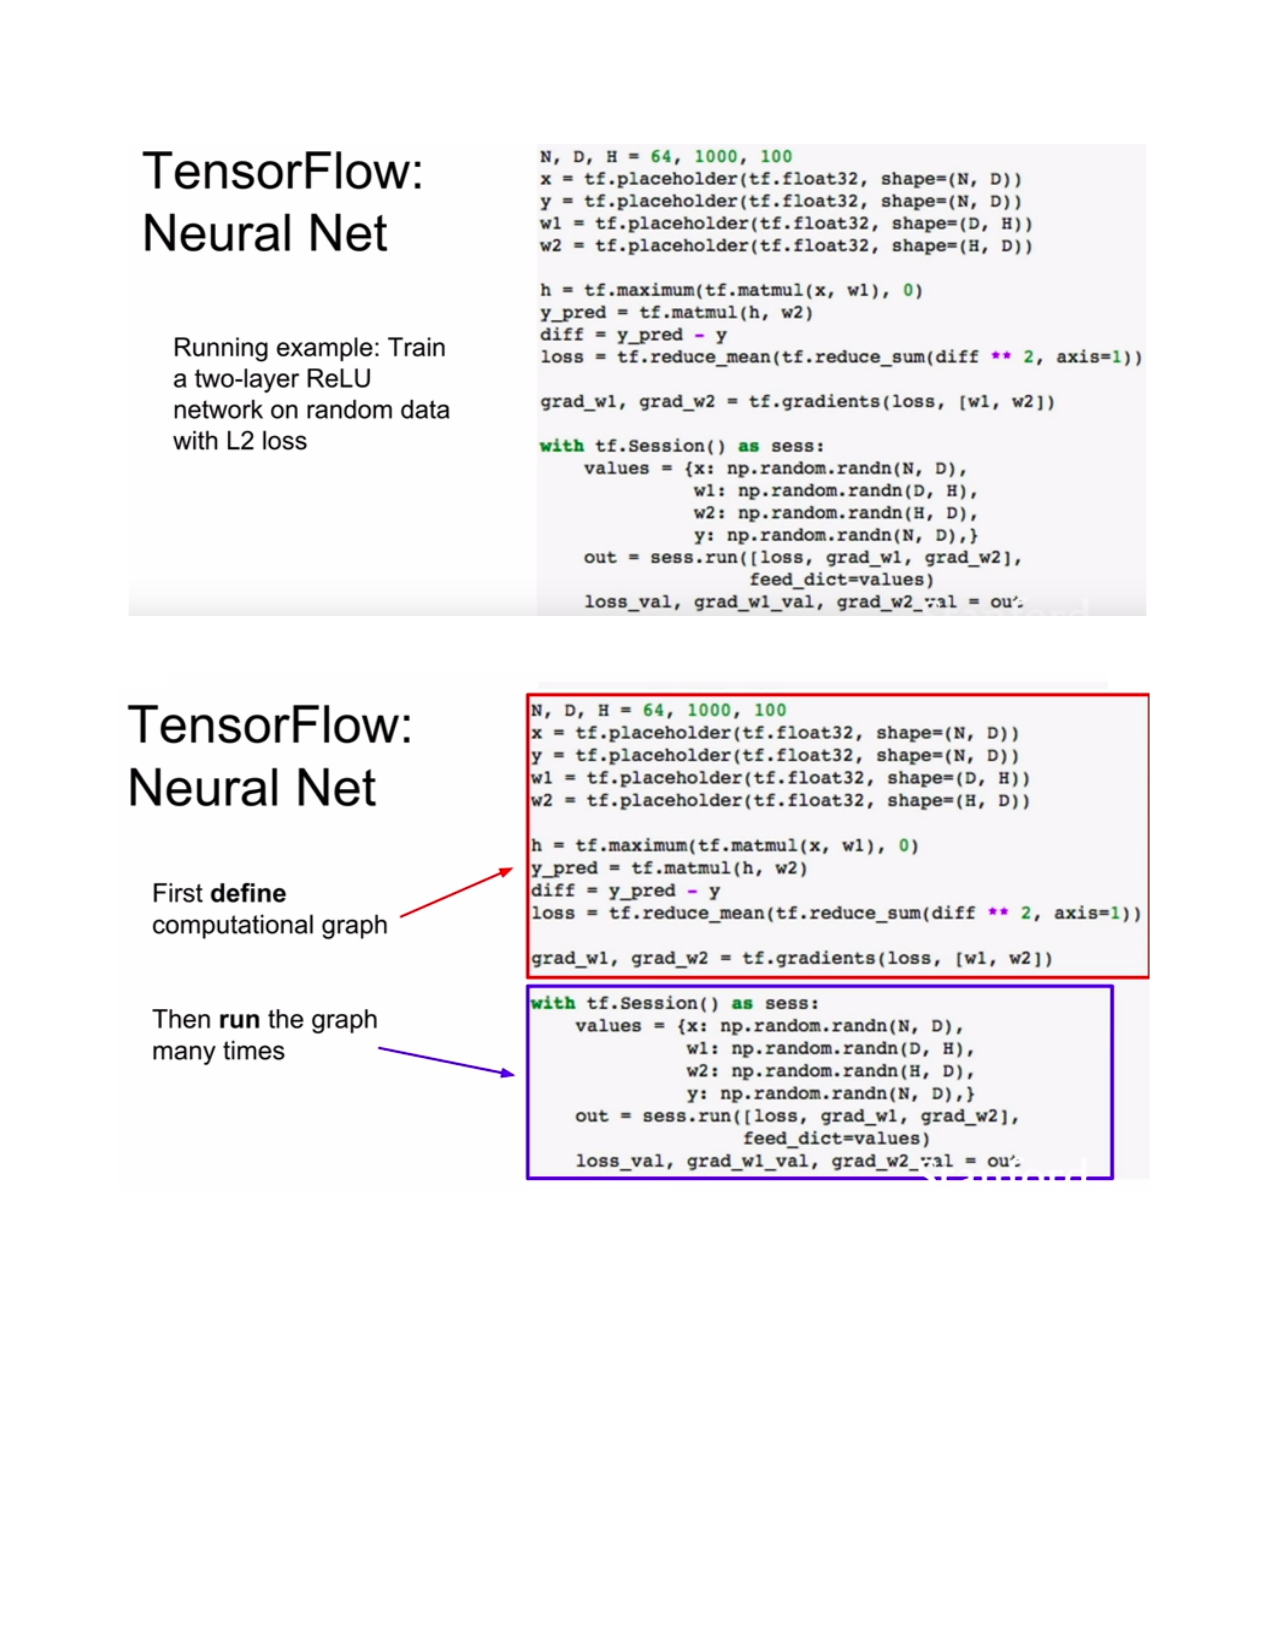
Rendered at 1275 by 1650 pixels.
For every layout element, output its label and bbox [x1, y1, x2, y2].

picture [128, 144, 1147, 616]
picture [118, 672, 1157, 1190]
